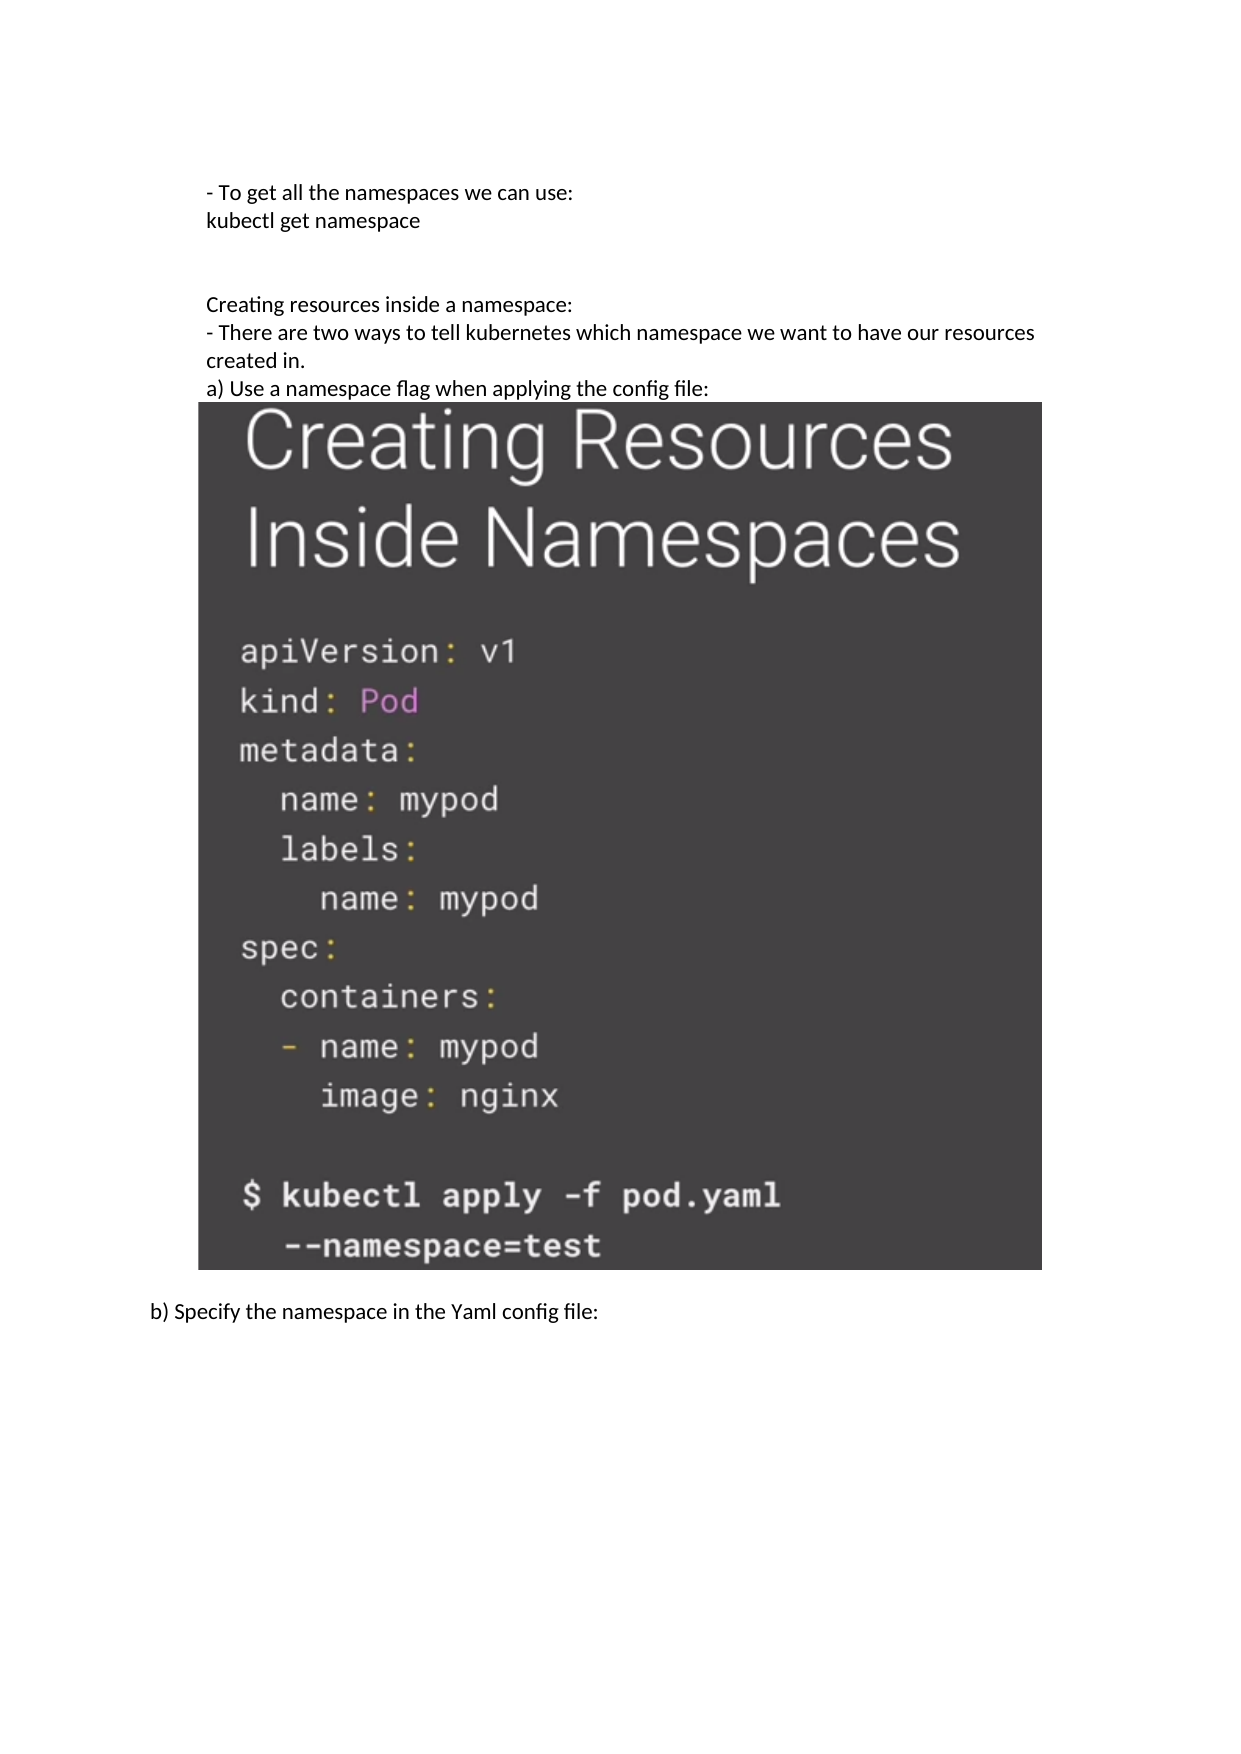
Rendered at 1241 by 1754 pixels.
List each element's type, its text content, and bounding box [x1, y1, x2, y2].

text b) Specify the namespace in the Yaml config file: [150, 1297, 1090, 1325]
text Creating resources inside a namespace: [206, 290, 1090, 318]
text - To get all the namespaces we can use: [206, 178, 1090, 206]
text kubectl get namespace [206, 206, 1090, 234]
text - There are two ways to tell kubernetes which namespace we want to have our resources created in. [206, 318, 1090, 374]
picture [198, 402, 1042, 1270]
text a) Use a namespace flag when applying the config file: [206, 374, 1090, 402]
